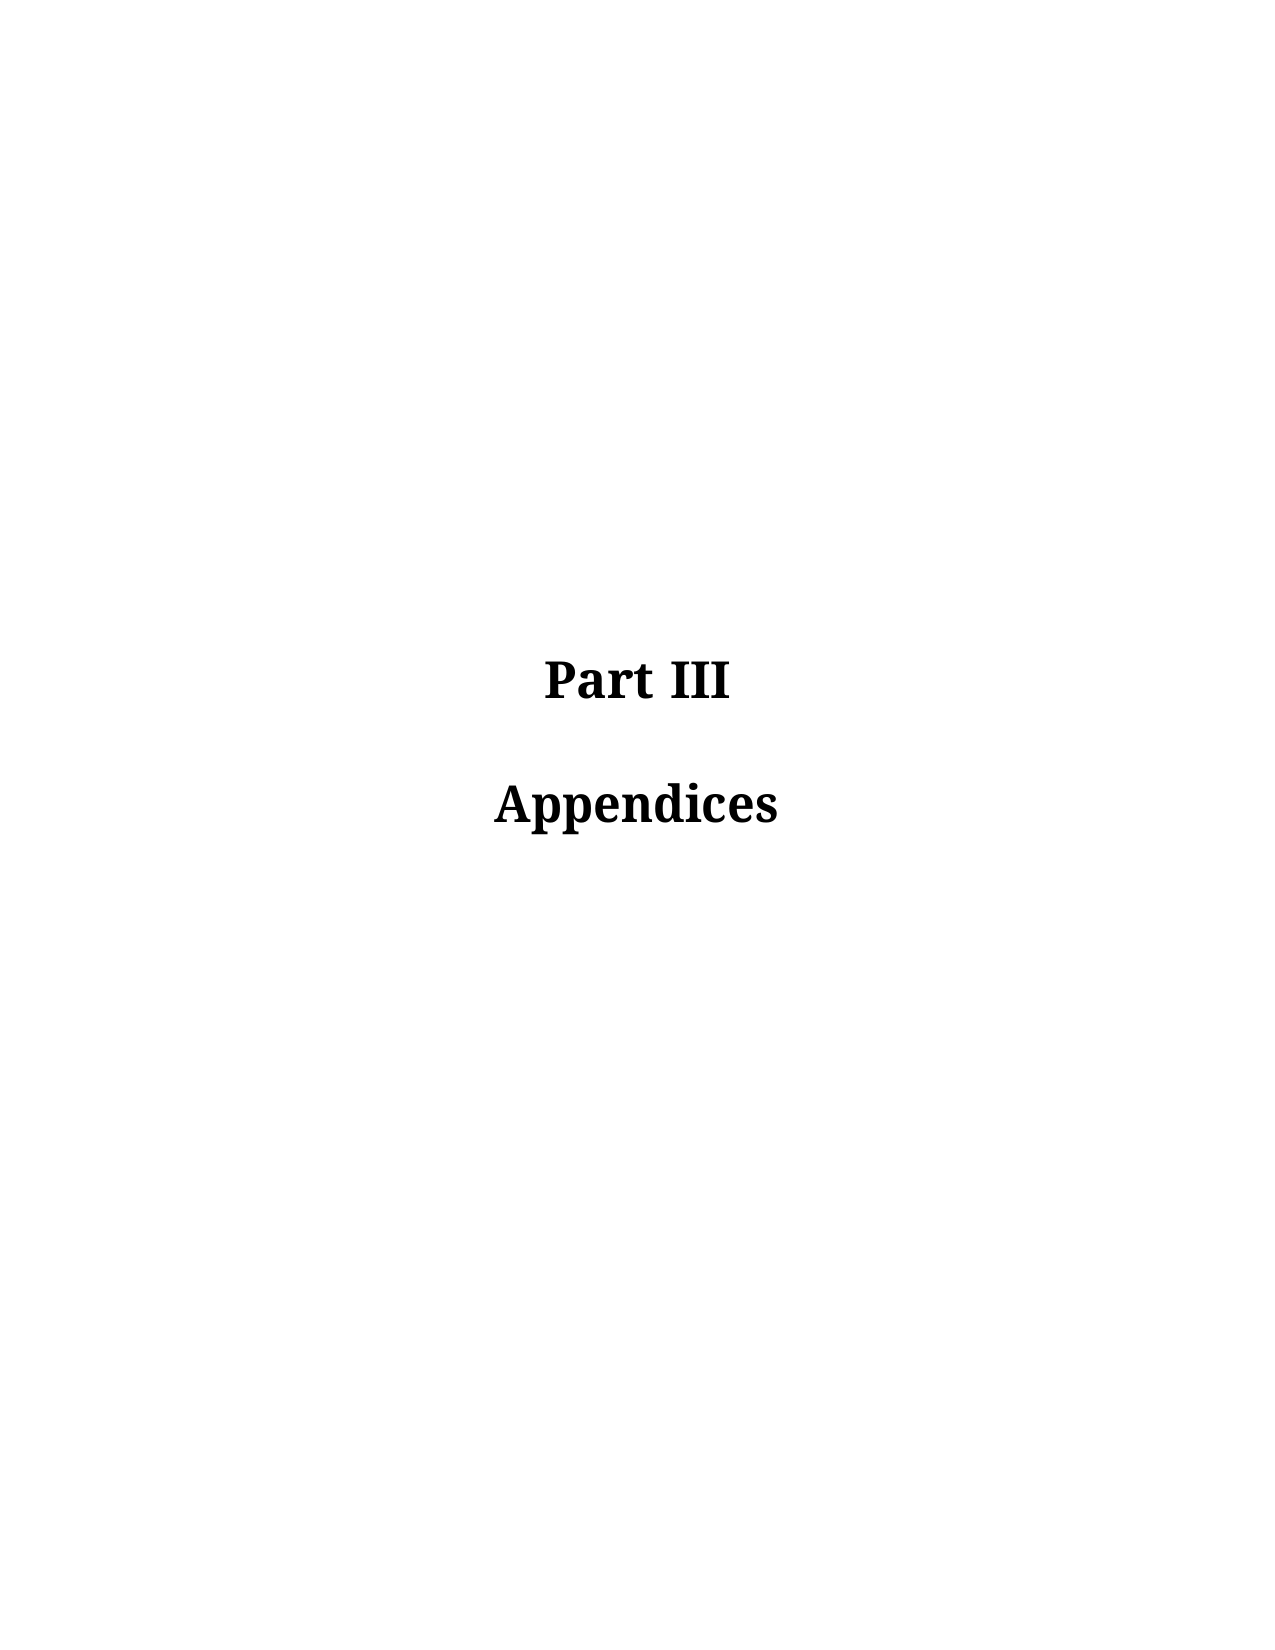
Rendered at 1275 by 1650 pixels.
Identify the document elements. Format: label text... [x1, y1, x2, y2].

text Part III Appendices [491, 644, 782, 837]
